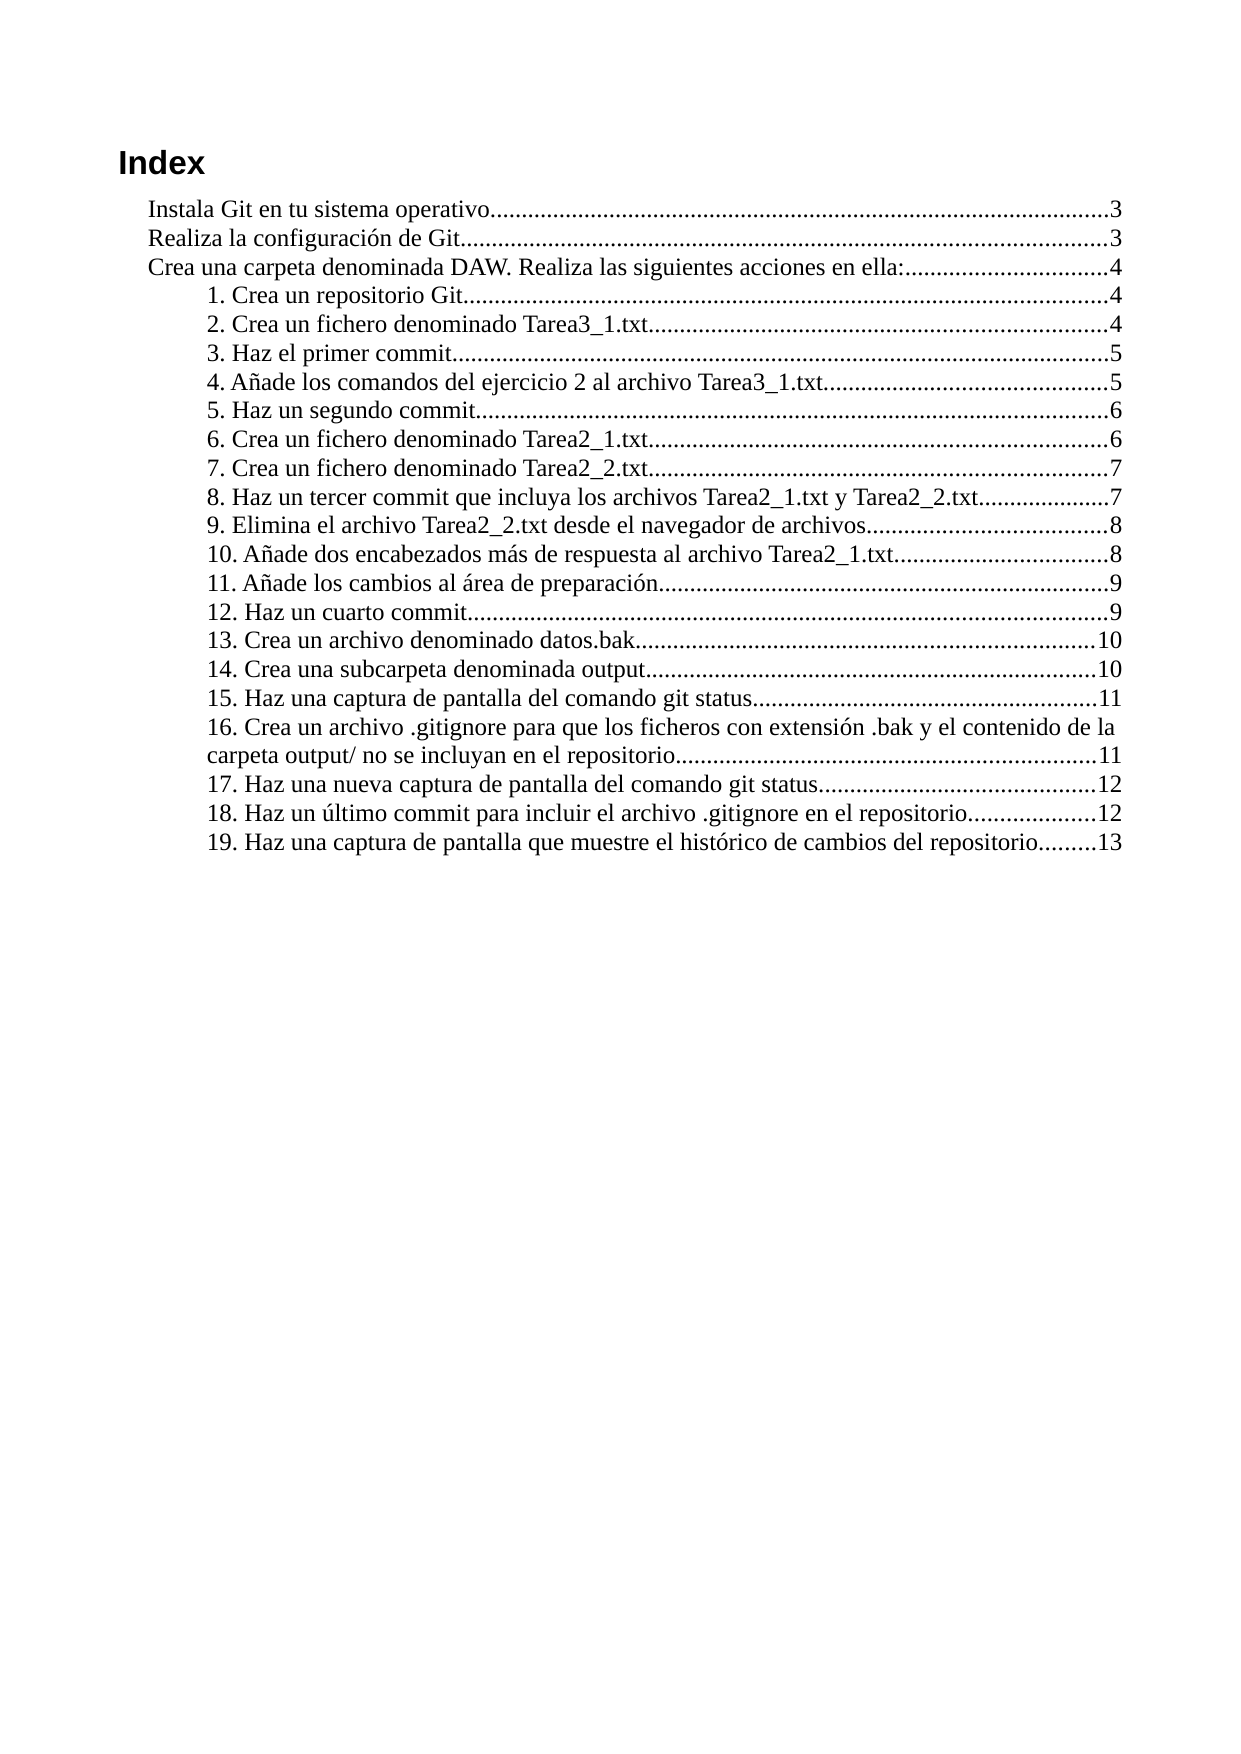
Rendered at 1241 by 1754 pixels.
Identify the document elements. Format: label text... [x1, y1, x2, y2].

text 13. Crea un archivo denominado datos.bak. 10 [207, 625, 1122, 654]
text 9. Elimina el archivo Tarea2_2.txt desde el navegador de archivos. 8 [207, 510, 1122, 539]
text 15. Haz una captura de pantalla del comando git status. 11 [207, 683, 1122, 712]
text Instala Git en tu sistema operativo. 3 [148, 194, 1122, 223]
text 8. Haz un tercer commit que incluya los archivos Tarea2_1.txt y Tarea2_2.txt. 7 [207, 482, 1122, 510]
text 2. Crea un fichero denominado Tarea3_1.txt. 4 [207, 309, 1122, 338]
text 12. Haz un cuarto commit. 9 [207, 597, 1122, 625]
text 16. Crea un archivo .gitignore para que los ficheros con extensión .bak y el contenido de la carpeta output/ no se incluyan en el repositorio. 11 [207, 712, 1122, 769]
text 6. Crea un fichero denominado Tarea2_1.txt. 6 [207, 424, 1122, 453]
text 11. Añade los cambios al área de preparación. 9 [207, 568, 1122, 597]
text 14. Crea una subcarpeta denominada output. 10 [207, 654, 1122, 683]
text 17. Haz una nueva captura de pantalla del comando git status. 12 [207, 769, 1122, 798]
text 7. Crea un fichero denominado Tarea2_2.txt. 7 [207, 453, 1122, 482]
text 5. Haz un segundo commit. 6 [207, 395, 1122, 424]
text 3. Haz el primer commit. 5 [207, 338, 1122, 367]
text Crea una carpeta denominada DAW. Realiza las siguientes acciones en ella: 4 [148, 252, 1122, 280]
text 18. Haz un último commit para incluir el archivo .gitignore en el repositorio. 12 [207, 798, 1122, 827]
text Realiza la configuración de Git. 3 [148, 223, 1122, 252]
text 10. Añade dos encabezados más de respuesta al archivo Tarea2_1.txt. 8 [207, 539, 1122, 568]
text 19. Haz una captura de pantalla que muestre el histórico de cambios del repositorio. 13 [207, 827, 1122, 855]
text 1. Crea un repositorio Git. 4 [207, 280, 1122, 309]
text 4. Añade los comandos del ejercicio 2 al archivo Tarea3_1.txt. 5 [207, 367, 1122, 395]
subtitle Index [118, 143, 1122, 182]
